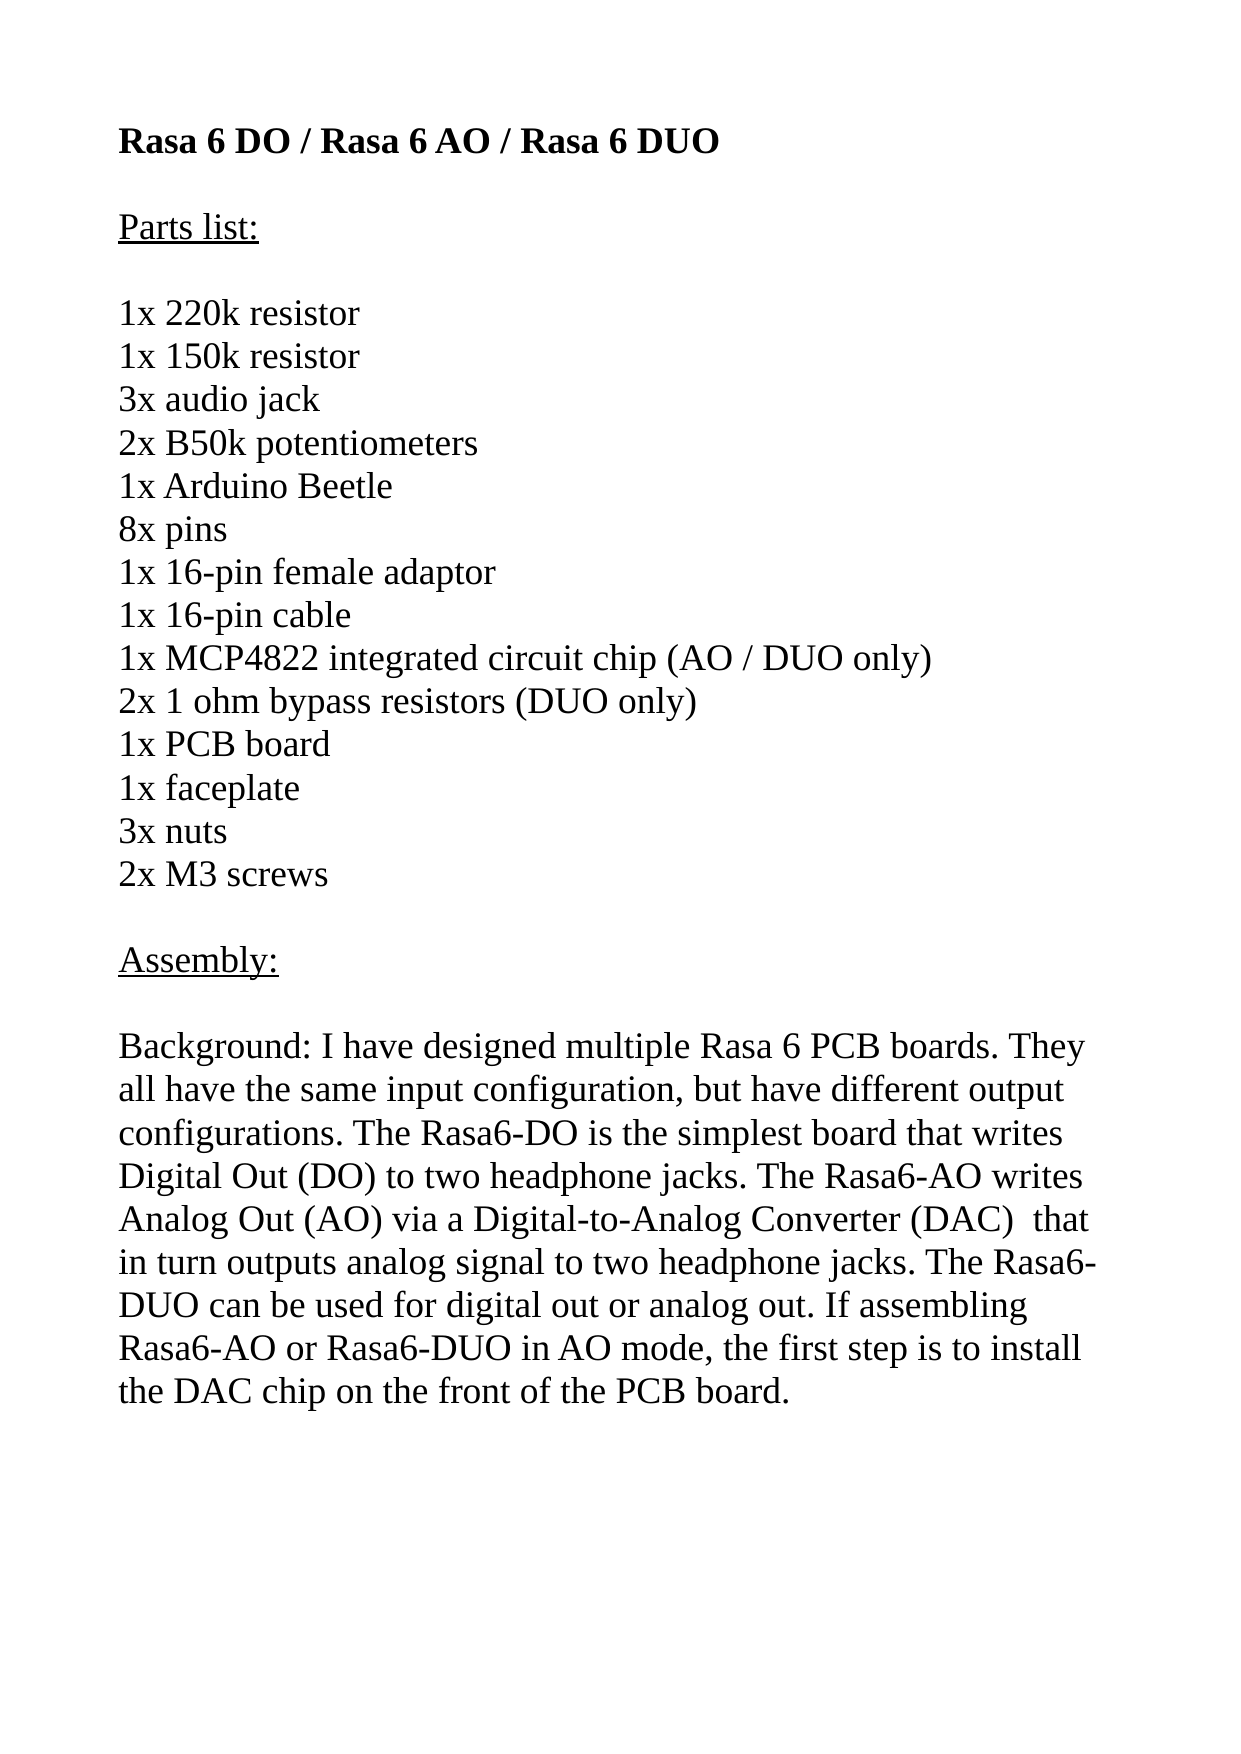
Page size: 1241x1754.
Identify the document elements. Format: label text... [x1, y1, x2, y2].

text 3x audio jack [118, 377, 1122, 420]
text 1x Arduino Beetle [118, 463, 1122, 506]
text 1x 220k resistor [118, 291, 1122, 334]
text 8x pins [118, 506, 1122, 549]
text 2x M3 screws [118, 851, 1122, 894]
text Assembly: [118, 937, 1122, 981]
text 2x B50k potentiometers [118, 420, 1122, 463]
text Background: I have designed multiple Rasa 6 PCB boards. They all have the same input configuration, but have different output configurations. The Rasa6-DO is the simplest board that writes Digital Out (DO) to two headphone jacks. The Rasa6-AO writes Analog Out (AO) via a Digital-to-Analog Converter (DAC) that in turn outputs analog signal to two headphone jacks. The Rasa6-DUO can be used for digital out or analog out. If assembling Rasa6-AO or Rasa6-DUO in AO mode, the first step is to install the DAC chip on the front of the PCB board. [118, 1024, 1122, 1412]
text 1x 16-pin female adaptor [118, 549, 1122, 592]
text Parts list: [118, 204, 1122, 247]
text 1x faceplate [118, 765, 1122, 808]
text 3x nuts [118, 808, 1122, 851]
text 1x PCB board [118, 722, 1122, 765]
text 1x MCP4822 integrated circuit chip (AO / DUO only) [118, 636, 1122, 679]
text 1x 150k resistor [118, 334, 1122, 377]
text Rasa 6 DO / Rasa 6 AO / Rasa 6 DUO [118, 118, 1122, 161]
text 2x 1 ohm bypass resistors (DUO only) [118, 679, 1122, 722]
text 1x 16-pin cable [118, 592, 1122, 636]
